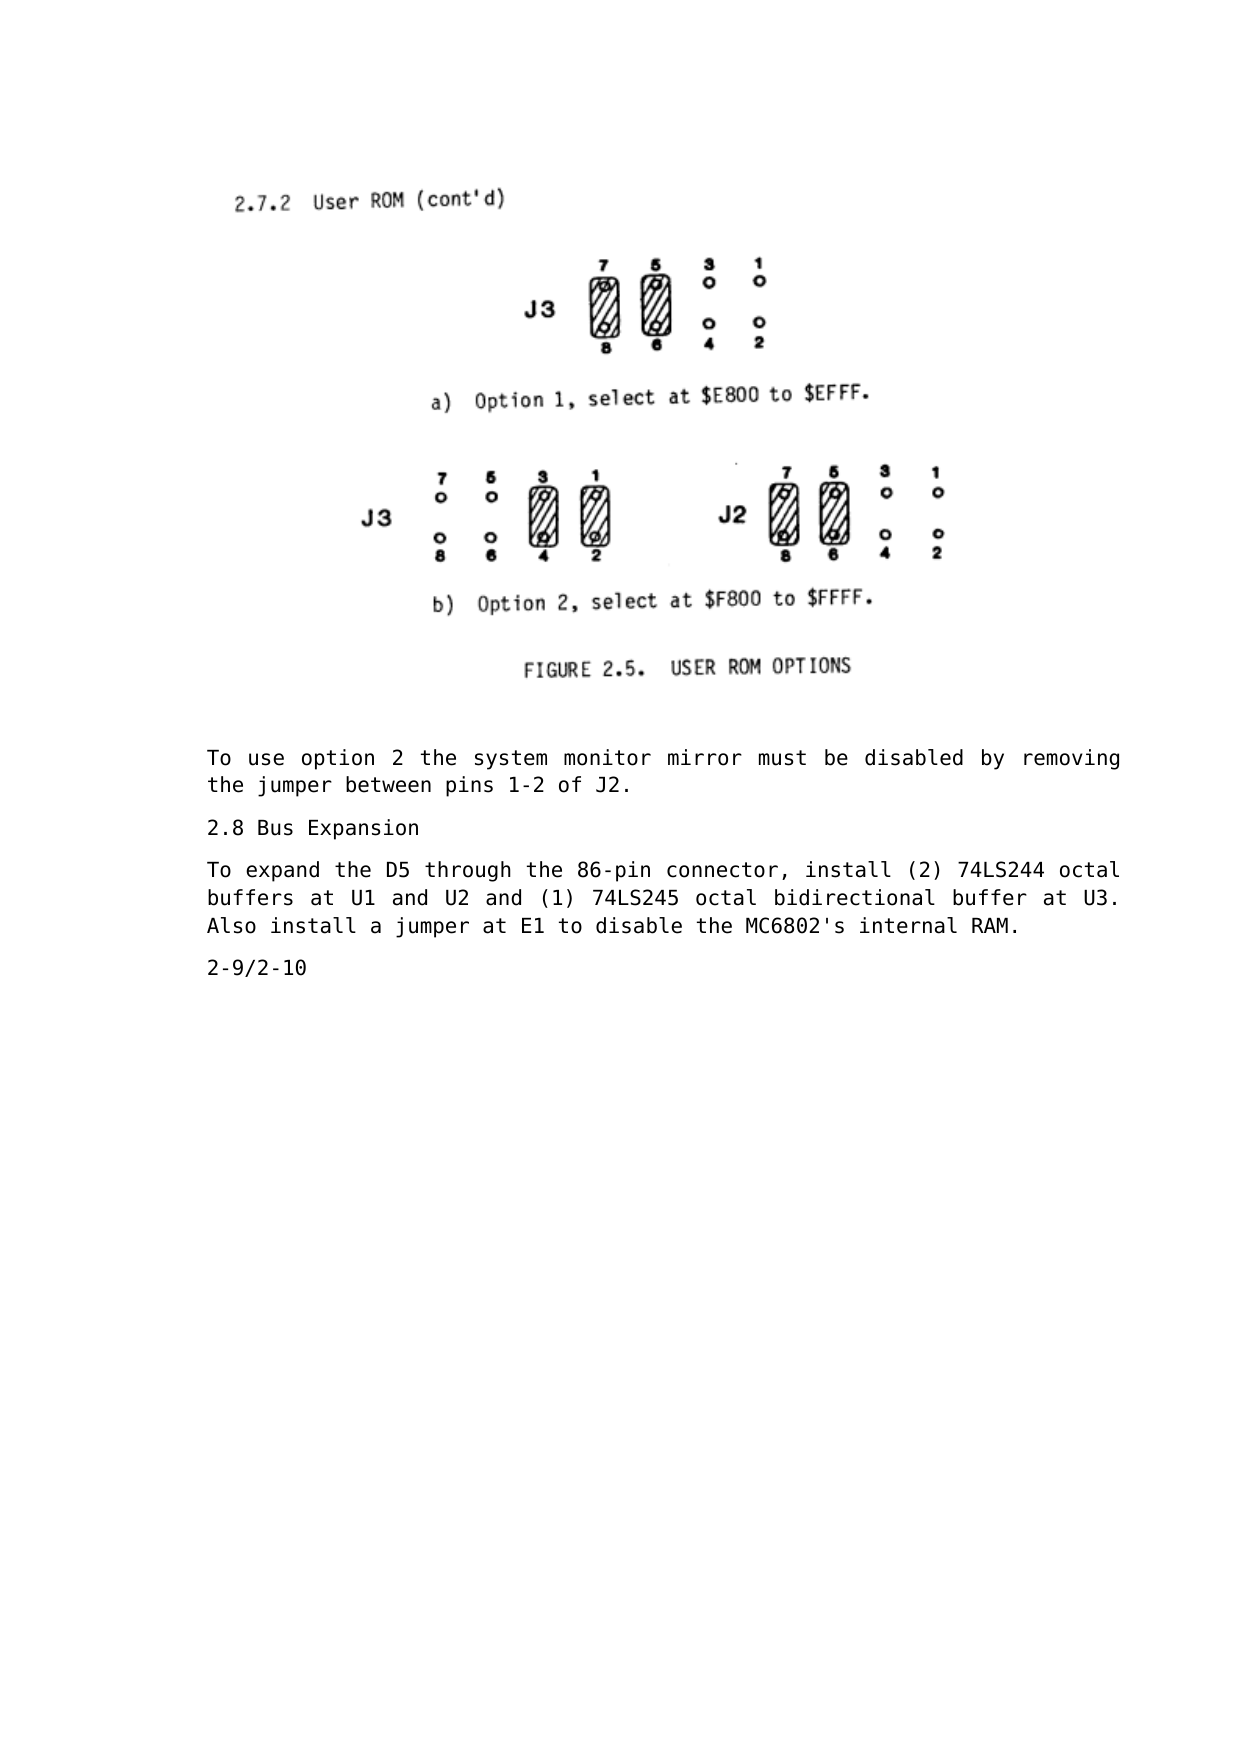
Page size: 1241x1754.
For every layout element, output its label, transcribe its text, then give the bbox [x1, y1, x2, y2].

picture [223, 175, 1017, 689]
text 2-9/2-10 [207, 956, 1122, 981]
text To expand the D5 through the 86-pin connector, install (2) 74LS244 octal buffers at U1 and U2 and (1) 74LS245 octal bidirectional buffer at U3. Also install a jumper at E1 to disable the MC6802's internal RAM. [207, 858, 1122, 938]
text To use option 2 the system monitor mirror must be disabled by removing the jumper between pins 1-2 of J2. [207, 746, 1122, 798]
text 2.8 Bus Expansion [207, 816, 1122, 840]
